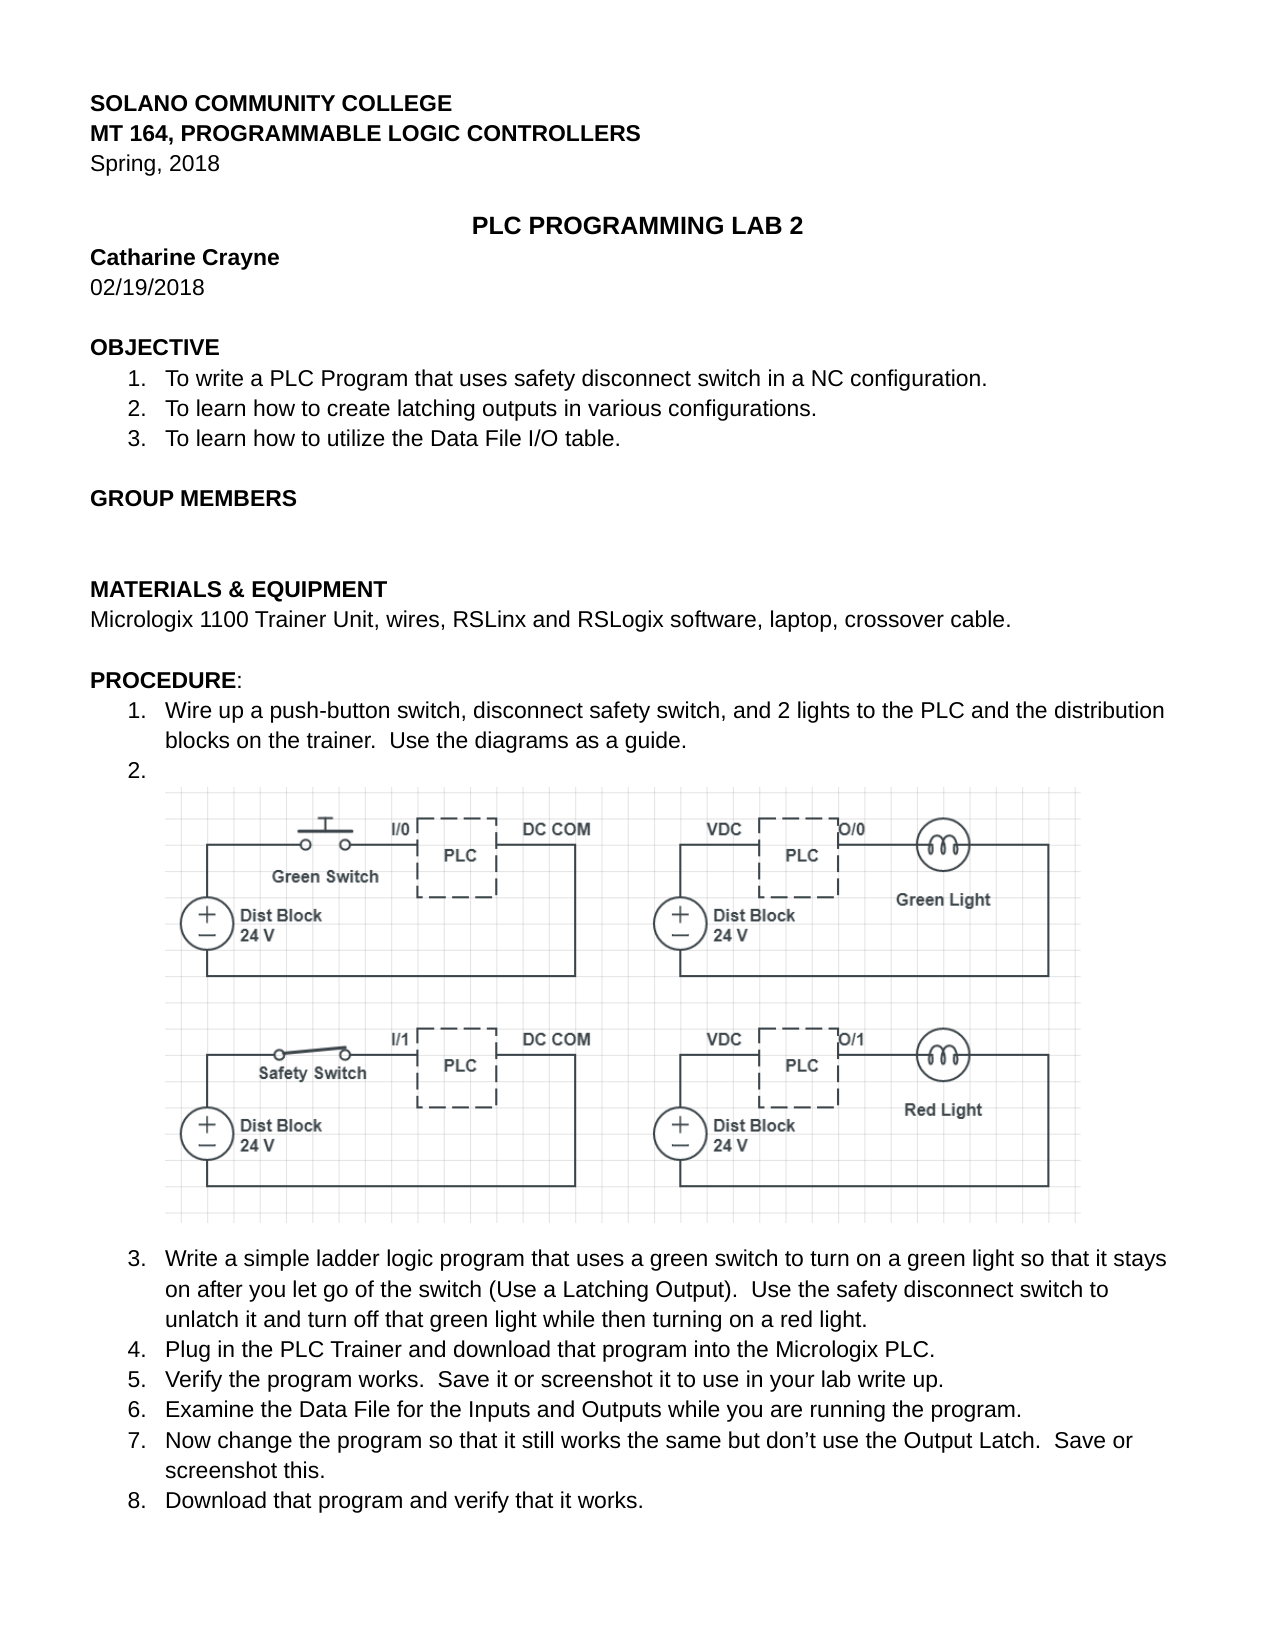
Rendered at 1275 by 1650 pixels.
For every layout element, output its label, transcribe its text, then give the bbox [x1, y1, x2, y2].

list Verify the program works. Save it or screenshot it to use in your lab write up. [127, 1366, 1185, 1393]
text Spring, 2018 [90, 150, 1185, 177]
list Download that program and verify that it works. [127, 1487, 1185, 1513]
list Examine the Data File for the Inputs and Outputs while you are running the program. [127, 1396, 1185, 1423]
picture [165, 787, 1081, 1223]
list To learn how to create latching outputs in various configurations. [127, 395, 1185, 421]
list Now change the program so that it still works the same but don’t use the Output Latch. Save or screenshot this. [127, 1427, 1185, 1483]
text PLC PROGRAMMING LAB 2 [90, 211, 1185, 239]
list Write a simple ladder logic program that uses a green switch to turn on a green light so that it stays on after you let go of the switch (Use a Latching Output). Use the safety disconnect switch to unlatch it and turn off that green light while then turning on a red light. [127, 1245, 1185, 1332]
text OBJECTIVE [90, 334, 1185, 361]
text GROUP MEMBERS [90, 485, 1185, 512]
text Catharine Crayne [90, 244, 1185, 270]
list Wire up a push-button switch, disconnect safety switch, and 2 lights to the PLC and the distribution blocks on the trainer. Use the diagrams as a guide. [127, 697, 1185, 753]
list To learn how to utilize the Data File I/O table. [127, 425, 1185, 451]
text PROCEDURE: [90, 667, 1185, 693]
text 02/19/2018 [90, 274, 1185, 300]
text MT 164, PROGRAMMABLE LOGIC CONTROLLERS [90, 120, 1185, 146]
list Plug in the PLC Trainer and download that program into the Micrologix PLC. [127, 1336, 1185, 1362]
list To write a PLC Program that uses safety disconnect switch in a NC configuration. [127, 364, 1185, 391]
text Micrologix 1100 Trainer Unit, wires, RSLinx and RSLogix software, laptop, crossover cable. [90, 606, 1185, 633]
text SOLANO COMMUNITY COLLEGE [90, 90, 1185, 116]
text MATERIALS & EQUIPMENT [90, 576, 1185, 602]
